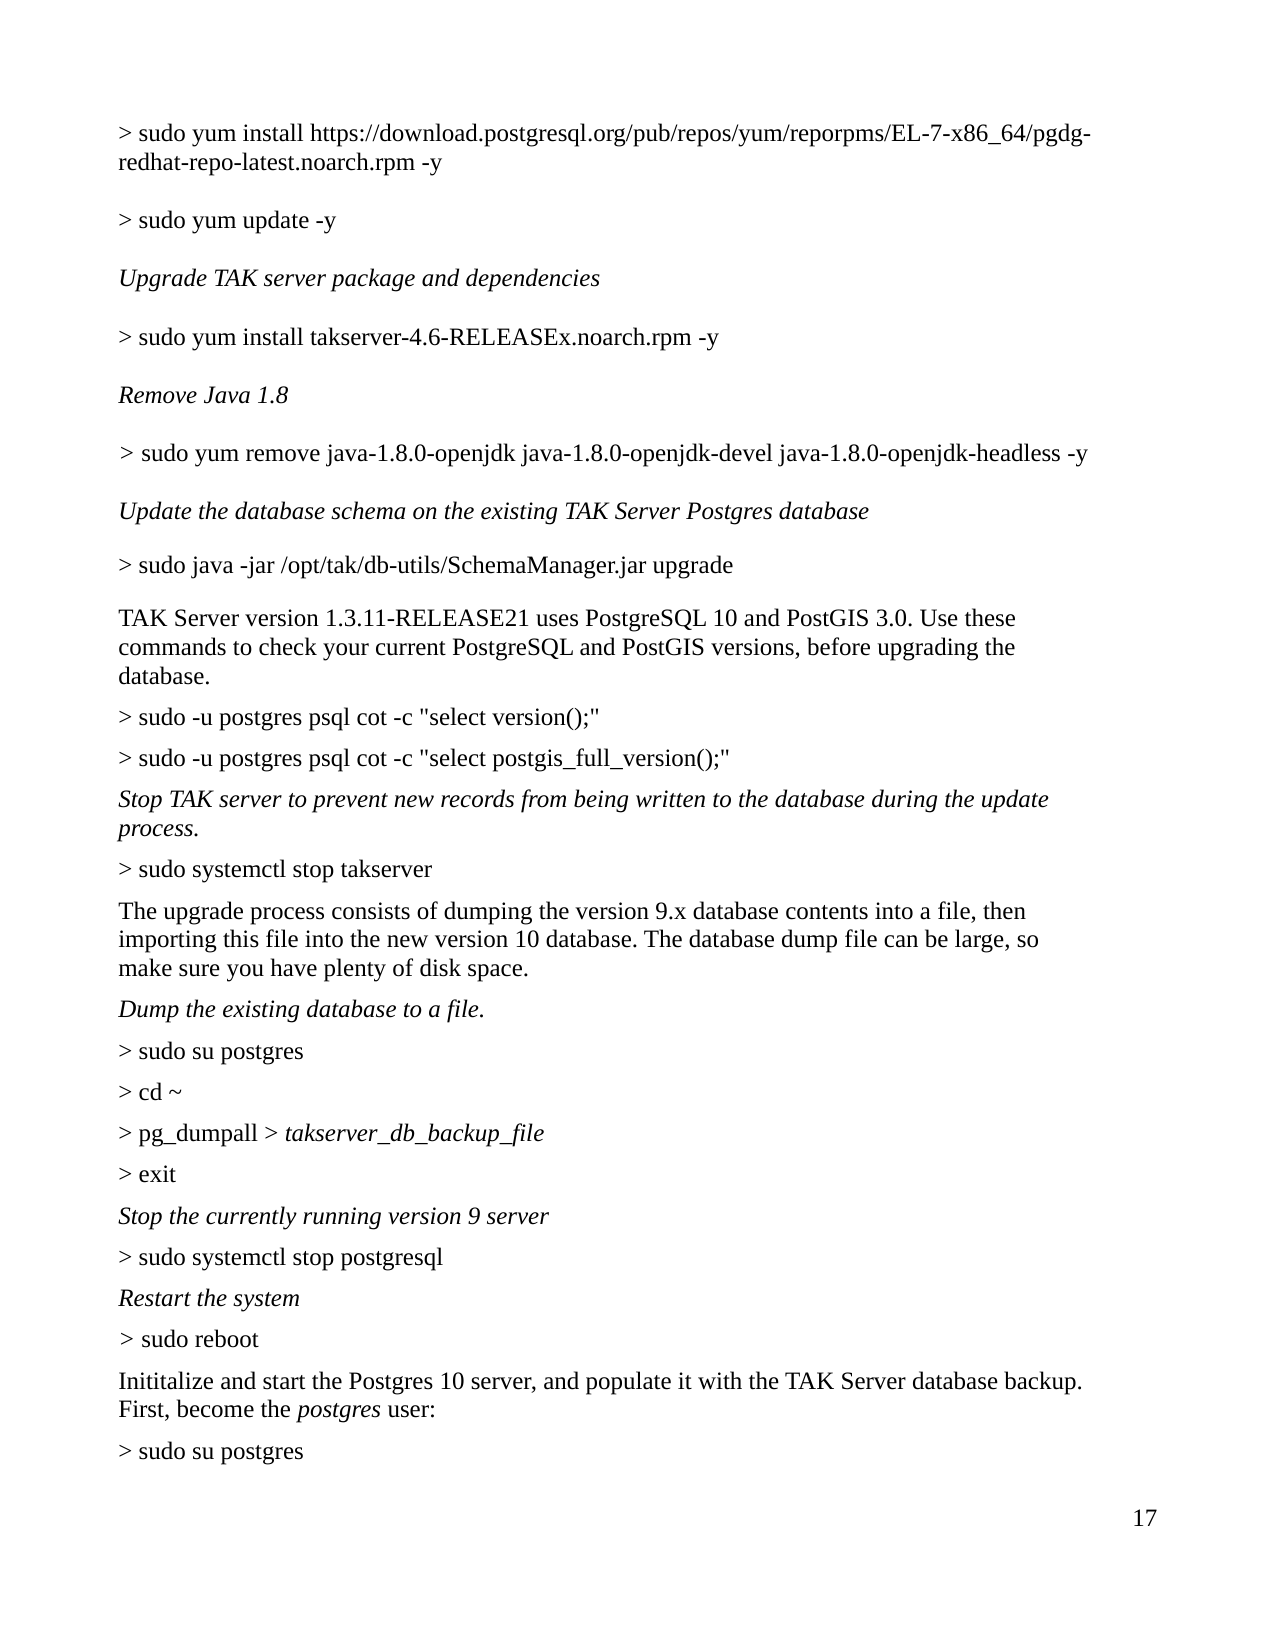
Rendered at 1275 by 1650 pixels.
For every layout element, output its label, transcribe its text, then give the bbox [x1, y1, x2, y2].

text > sudo yum install https://download.postgresql.org/pub/repos/yum/reporpms/EL-7-x86_64/pgdg-redhat-repo-latest.noarch.rpm -y [118, 118, 1098, 176]
text > sudo systemctl stop takserver [118, 854, 1098, 883]
text Remove Java 1.8 [118, 380, 1098, 408]
text Stop the currently running version 9 server [118, 1201, 1098, 1229]
text > sudo systemctl stop postgresql [118, 1242, 1098, 1271]
text > sudo yum remove java-1.8.0-openjdk java-1.8.0-openjdk-devel java-1.8.0-openjdk-headless -y [118, 438, 1098, 467]
text > sudo reboot [118, 1324, 1098, 1353]
list > exit [118, 1159, 1098, 1188]
text > pg_dumpall > takserver_db_backup_file [118, 1118, 1098, 1147]
text > sudo -u postgres psql cot -c "select postgis_full_version();" [118, 743, 1098, 772]
text > cd ~ [118, 1077, 1098, 1106]
text Dump the existing database to a file. [118, 994, 1098, 1023]
text > sudo su postgres [118, 1036, 1098, 1064]
text > sudo -u postgres psql cot -c "select version();" [118, 702, 1098, 731]
text The upgrade process consists of dumping the version 9.x database contents into a file, then importing this file into the new version 10 database. The database dump file can be large, so make sure you have plenty of disk space. [118, 896, 1098, 982]
text TAK Server version 1.3.11-RELEASE21 uses PostgreSQL 10 and PostGIS 3.0. Use these commands to check your current PostgreSQL and PostGIS versions, before upgrading the database. [118, 603, 1098, 689]
text Stop TAK server to prevent new records from being written to the database during the update process. [118, 784, 1098, 842]
text > sudo yum install takserver-4.6-RELEASEx.noarch.rpm -y [118, 322, 1098, 350]
text Restart the system [118, 1283, 1098, 1312]
text > sudo su postgres [118, 1436, 1098, 1464]
text Upgrade TAK server package and dependencies [118, 263, 1098, 292]
text > sudo java -jar /opt/tak/db-utils/SchemaManager.jar upgrade [118, 550, 1098, 578]
text > sudo yum update -y [118, 205, 1098, 234]
text Update the database schema on the existing TAK Server Postgres database [118, 496, 1098, 525]
text Inititalize and start the Postgres 10 server, and populate it with the TAK Server database backup. First, become the postgres user: [118, 1366, 1098, 1423]
